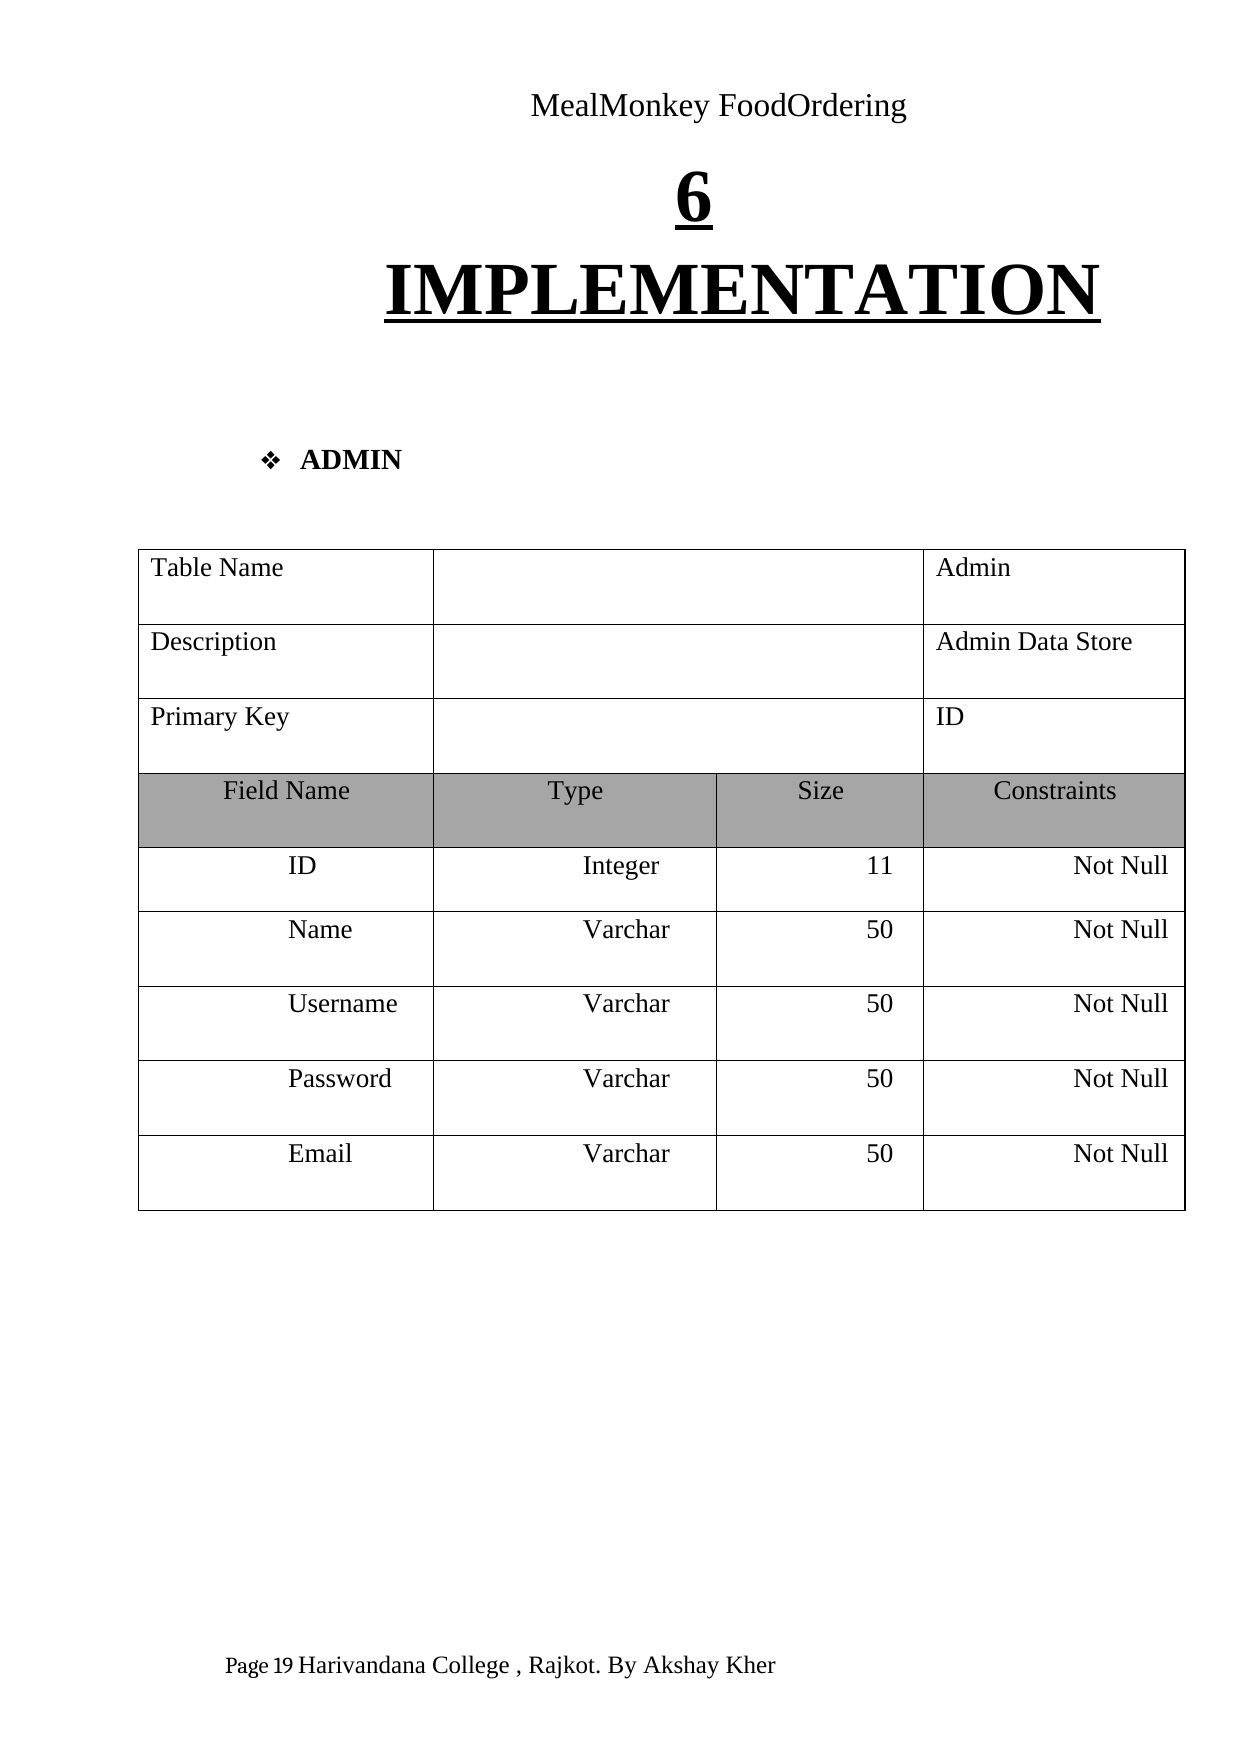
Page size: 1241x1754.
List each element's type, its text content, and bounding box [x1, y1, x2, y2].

table_cell Not Null [924, 912, 1184, 986]
table_cell 50 [717, 987, 923, 1060]
table_cell Not Null [924, 1061, 1184, 1135]
table_cell ID [139, 848, 433, 911]
table_cell Not Null [924, 848, 1184, 911]
table_cell ID [924, 699, 1184, 773]
table_cell [434, 625, 923, 698]
table_cell 50 [717, 1061, 923, 1135]
table_cell Password [139, 1061, 433, 1135]
text 6 [150, 151, 1185, 237]
table_cell Not Null [924, 987, 1184, 1060]
table_cell Primary Key [139, 699, 433, 773]
table_cell Field Name [139, 774, 433, 847]
table_header Admin [924, 550, 1184, 623]
table_cell Varchar [434, 1061, 716, 1135]
table_cell Constraints [924, 774, 1184, 847]
table_cell Integer [434, 848, 716, 911]
table_cell 50 [717, 1136, 923, 1209]
table_cell Not Null [924, 1136, 1184, 1209]
table_cell Name [139, 912, 433, 986]
table_header [434, 550, 923, 623]
table_cell Type [434, 774, 716, 847]
table_header Table Name [139, 550, 433, 623]
table_cell Username [139, 987, 433, 1060]
table_cell Admin Data Store [924, 625, 1184, 698]
table_cell [434, 699, 923, 773]
table_cell 11 [717, 848, 923, 911]
table_cell Email [139, 1136, 433, 1209]
table_cell Description [139, 625, 433, 698]
table_cell Varchar [434, 912, 716, 986]
table_cell Varchar [434, 1136, 716, 1209]
text IMPLEMENTATION [150, 244, 1101, 331]
table_cell Varchar [434, 987, 716, 1060]
table_cell Size [717, 774, 923, 847]
table_cell 50 [717, 912, 923, 986]
list ADMIN [261, 442, 1185, 477]
